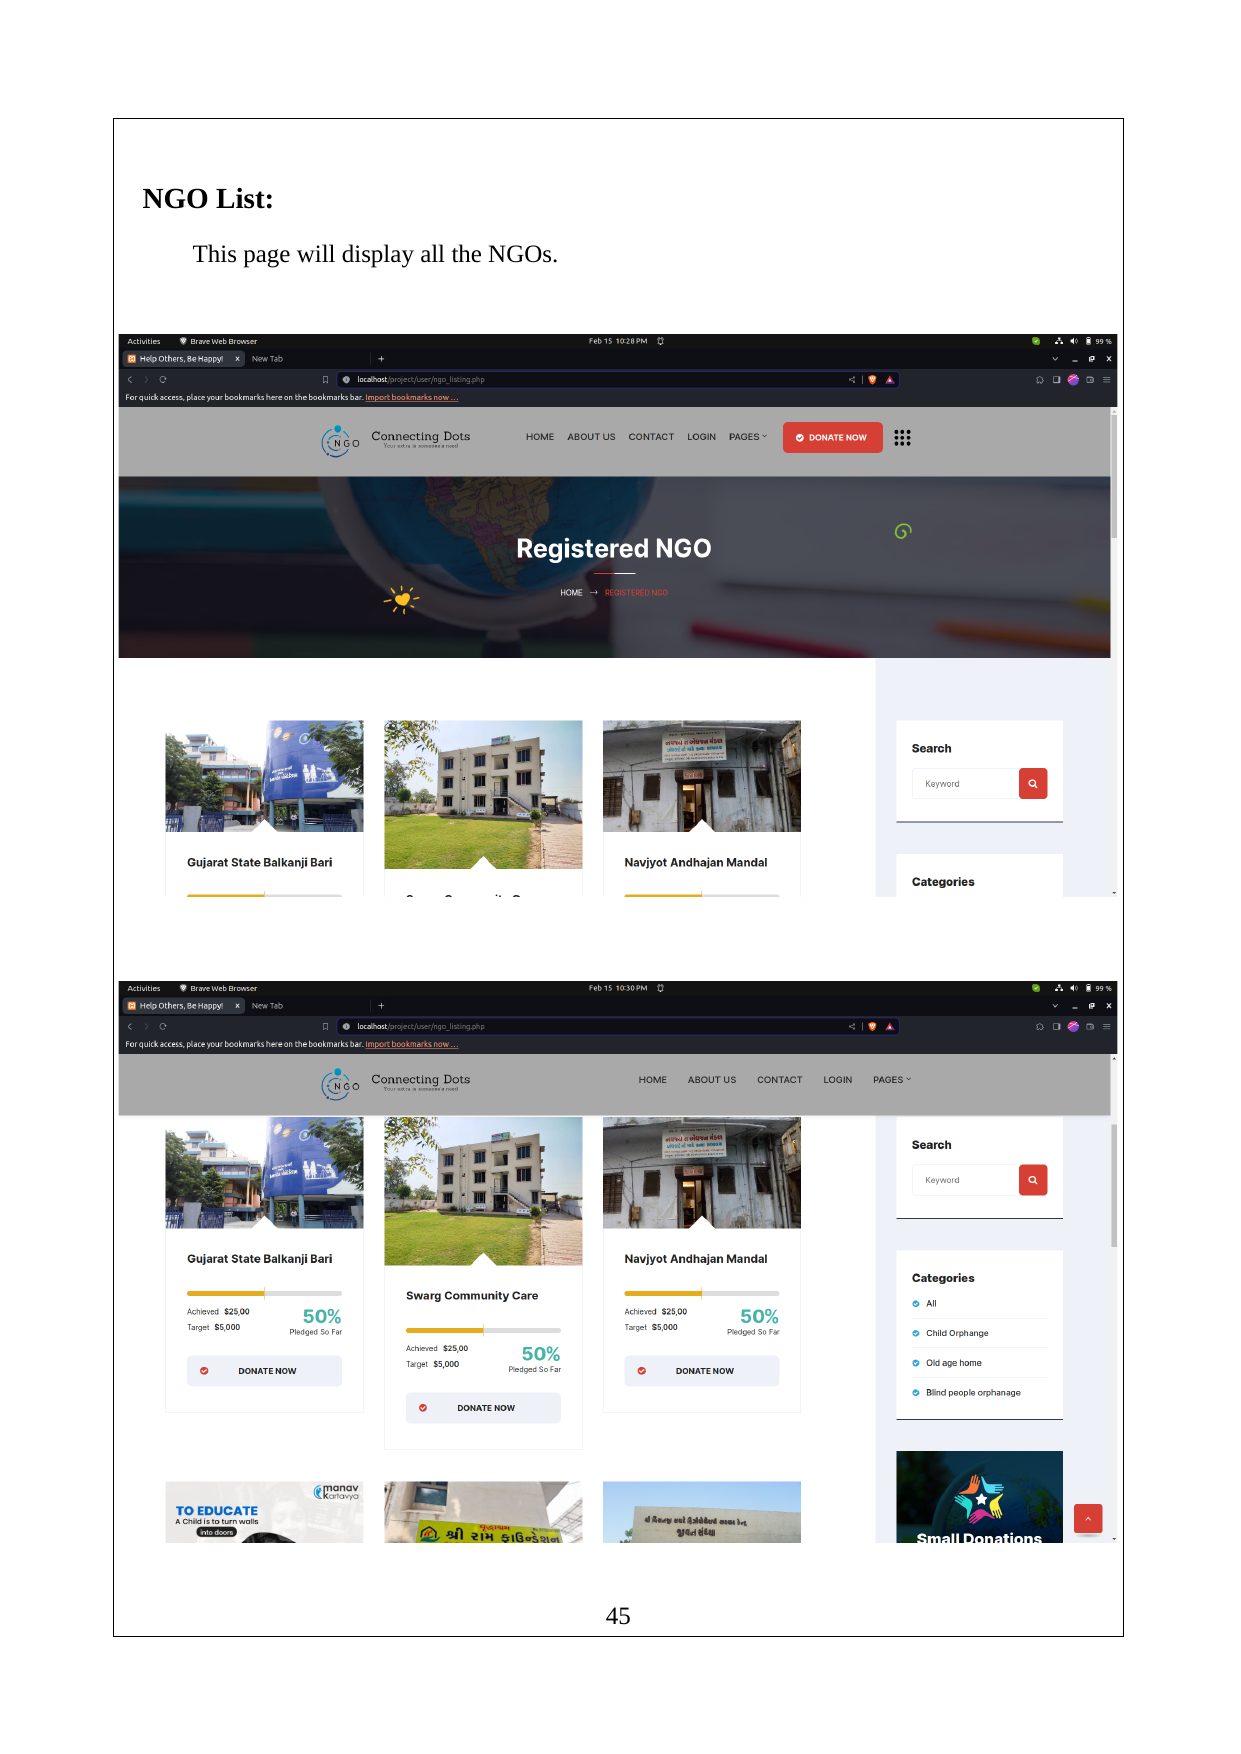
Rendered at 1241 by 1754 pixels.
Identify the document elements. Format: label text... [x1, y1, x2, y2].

text This page will display all the NGOs. [142, 239, 1094, 267]
text NGO List: [142, 181, 1094, 215]
picture [118, 334, 1118, 897]
picture [118, 981, 1118, 1543]
